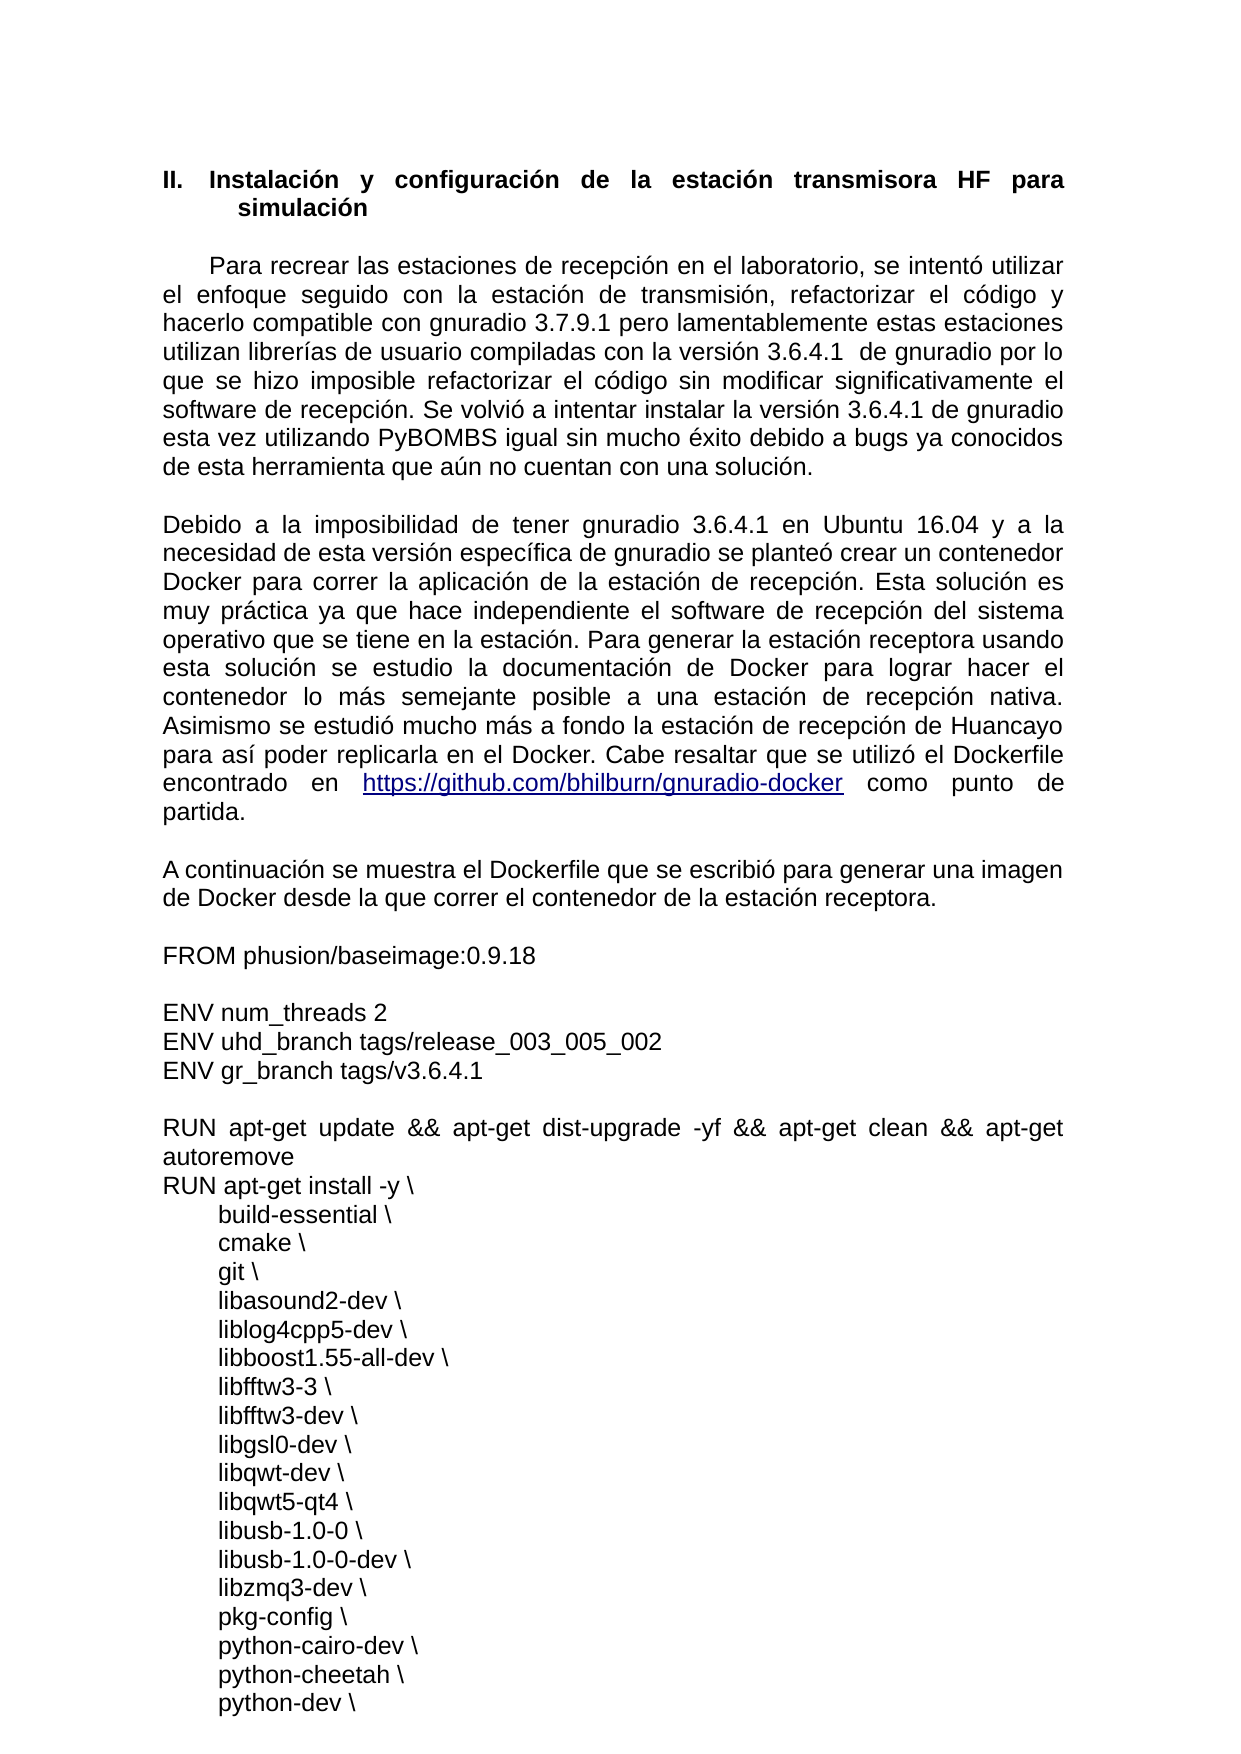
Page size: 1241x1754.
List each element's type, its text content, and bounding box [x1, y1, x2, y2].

text RUN apt-get install -y \ [162, 1171, 1065, 1199]
text pkg-config \ [162, 1602, 1065, 1631]
list Instalación y configuración de la estación transmisora HF para simulación [162, 164, 1065, 222]
text libgsl0-dev \ [162, 1429, 1065, 1458]
text python-dev \ [162, 1688, 1065, 1717]
text ENV uhd_branch tags/release_003_005_002 [162, 1027, 1065, 1056]
text libzmq3-dev \ [162, 1573, 1065, 1602]
text Para recrear las estaciones de recepción en el laboratorio, se intentó utilizar el enfoque seguido con la estación de transmisión, refactorizar el código y hacerlo compatible con gnuradio 3.7.9.1 pero lamentablemente estas estaciones utilizan librerías de usuario compiladas con la versión 3.6.4.1 de gnuradio por lo que se hizo imposible refactorizar el código sin modificar significativamente el software de recepción. Se volvió a intentar instalar la versión 3.6.4.1 de gnuradio esta vez utilizando PyBOMBS igual sin mucho éxito debido a bugs ya conocidos de esta herramienta que aún no cuentan con una solución. [162, 251, 1065, 481]
text libusb-1.0-0-dev \ [162, 1544, 1065, 1573]
text python-cairo-dev \ [162, 1631, 1065, 1659]
text liblog4cpp5-dev \ [162, 1314, 1065, 1343]
text libfftw3-dev \ [162, 1401, 1065, 1429]
text build-essential \ [162, 1199, 1065, 1228]
text libboost1.55-all-dev \ [162, 1343, 1065, 1372]
text ENV num_threads 2 [162, 998, 1065, 1027]
text libasound2-dev \ [162, 1286, 1065, 1314]
text libqwt5-qt4 \ [162, 1487, 1065, 1516]
text FROM phusion/baseimage:0.9.18 [162, 941, 1065, 969]
text ENV gr_branch tags/v3.6.4.1 [162, 1056, 1065, 1084]
text cmake \ [162, 1228, 1065, 1257]
text libfftw3-3 \ [162, 1372, 1065, 1401]
text Debido a la imposibilidad de tener gnuradio 3.6.4.1 en Ubuntu 16.04 y a la necesidad de esta versión específica de gnuradio se planteó crear un contenedor Docker para correr la aplicación de la estación de recepción. Esta solución es muy práctica ya que hace independiente el software de recepción del sistema operativo que se tiene en la estación. Para generar la estación receptora usando esta solución se estudio la documentación de Docker para lograr hacer el contenedor lo más semejante posible a una estación de recepción nativa. Asimismo se estudió mucho más a fondo la estación de recepción de Huancayo para así poder replicarla en el Docker. Cabe resaltar que se utilizó el Dockerfile encontrado en https://github.com/bhilburn/gnuradio-docker como punto de partida. [162, 509, 1065, 826]
text libusb-1.0-0 \ [162, 1516, 1065, 1544]
text python-cheetah \ [162, 1659, 1065, 1688]
text git \ [162, 1257, 1065, 1286]
text libqwt-dev \ [162, 1458, 1065, 1487]
text RUN apt-get update && apt-get dist-upgrade -yf && apt-get clean && apt-get autoremove [162, 1113, 1065, 1171]
text A continuación se muestra el Dockerfile que se escribió para generar una imagen de Docker desde la que correr el contenedor de la estación receptora. [162, 854, 1065, 912]
